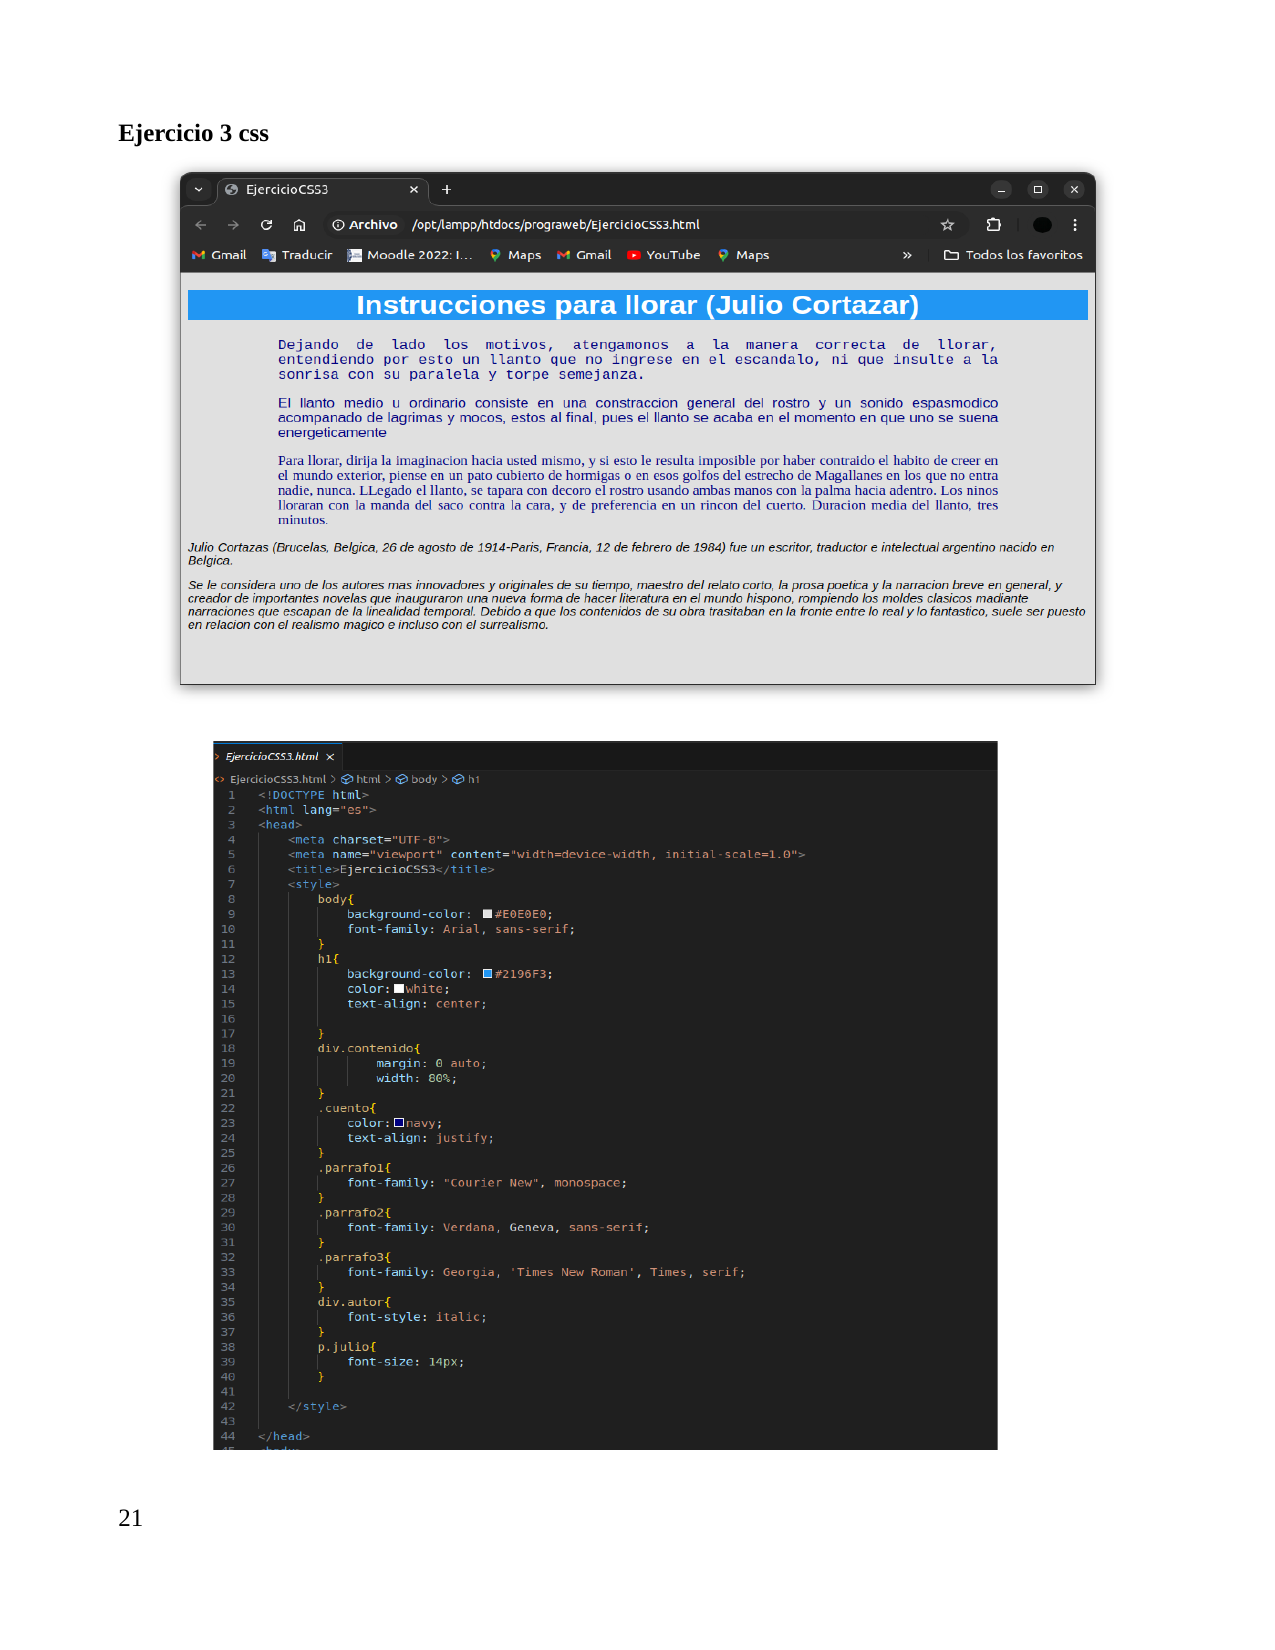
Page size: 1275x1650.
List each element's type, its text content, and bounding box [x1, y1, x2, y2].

picture [213, 741, 998, 1450]
subtitle Ejercicio 3 css [118, 118, 1157, 147]
picture [160, 157, 1115, 704]
